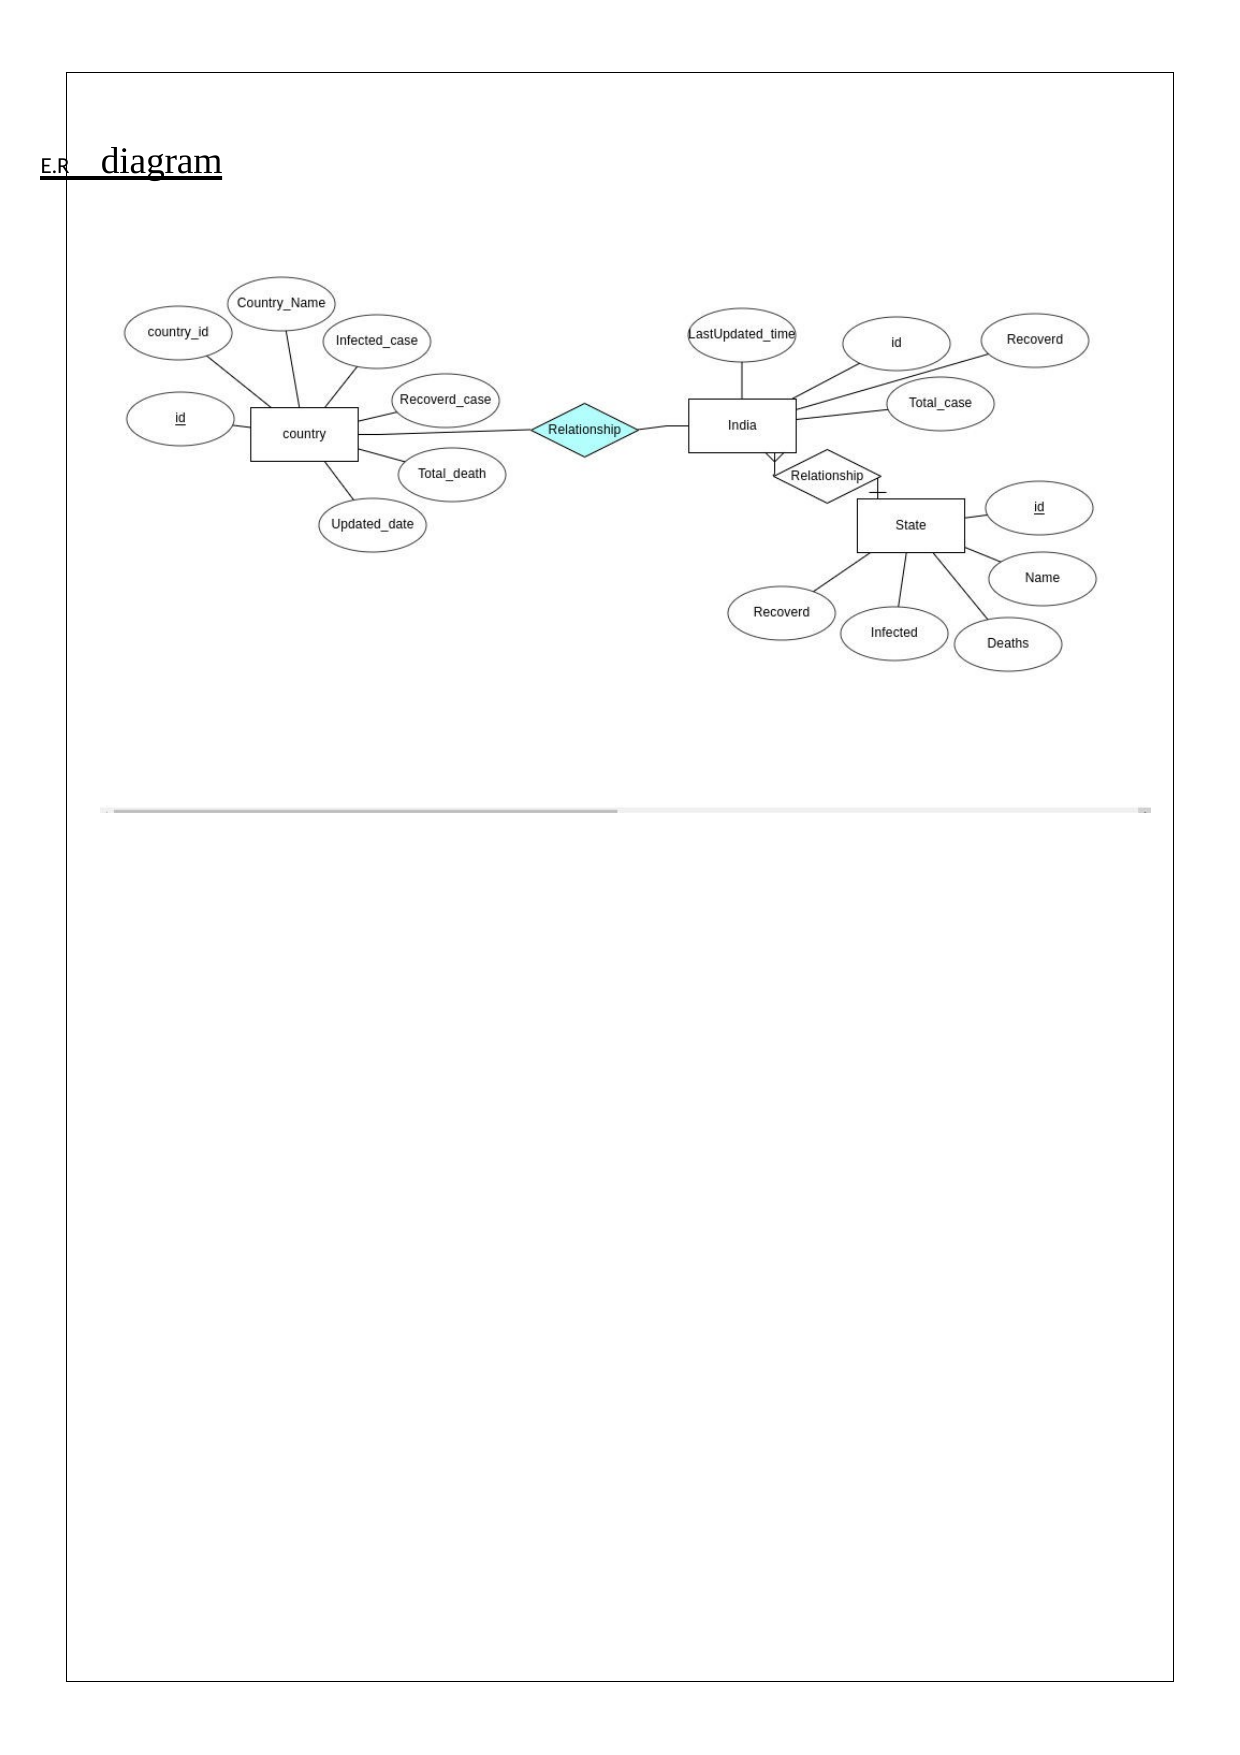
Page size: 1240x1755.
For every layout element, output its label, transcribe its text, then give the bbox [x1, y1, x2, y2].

list diagram [40, 139, 66, 176]
list diagram [67, 139, 1064, 182]
picture [100, 230, 1151, 813]
